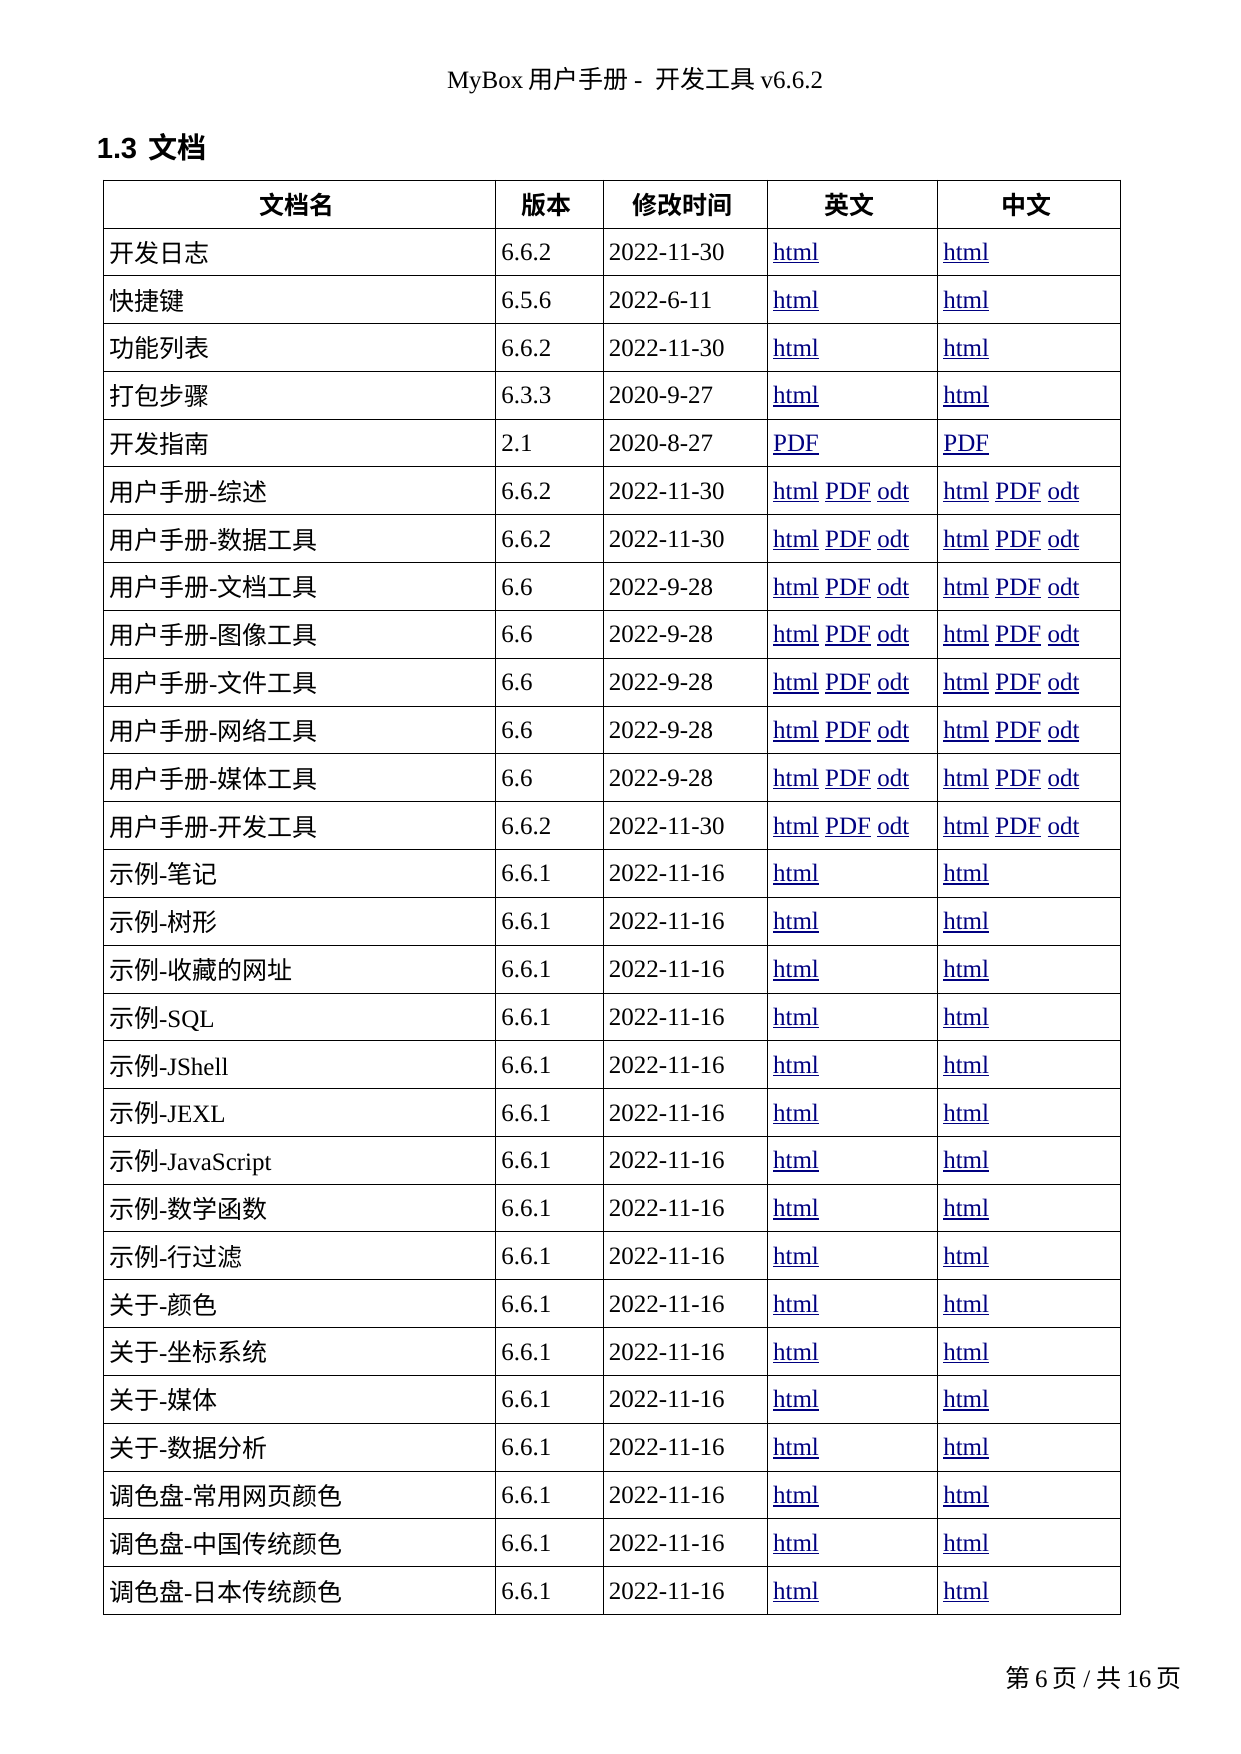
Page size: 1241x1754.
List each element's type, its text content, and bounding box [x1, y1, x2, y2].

table_cell 2022-11-16 [604, 994, 767, 1040]
table_cell 开发日志 [104, 229, 495, 275]
table_cell 示例-笔记 [104, 850, 495, 897]
table_cell html [768, 1232, 937, 1279]
table_cell 2022-11-30 [604, 229, 767, 275]
table_cell 用户手册-开发工具 [104, 802, 495, 849]
table_cell 示例-行过滤 [104, 1232, 495, 1279]
table_cell 6.6 [496, 611, 603, 658]
table_cell 2022-11-16 [604, 1328, 767, 1375]
table_cell html PDF odt [768, 707, 937, 753]
table_cell html [768, 994, 937, 1040]
table_cell html [938, 324, 1120, 371]
table_cell 2022-11-16 [604, 1137, 767, 1184]
table_cell 调色盘-日本传统颜色 [104, 1567, 495, 1614]
table_cell 2022-11-16 [604, 1280, 767, 1327]
table_cell html PDF odt [938, 707, 1120, 753]
table_cell html PDF odt [938, 611, 1120, 658]
table_cell html PDF odt [938, 659, 1120, 706]
table_cell html [938, 1328, 1120, 1375]
table_cell 6.6.1 [496, 850, 603, 897]
table_cell html [768, 1519, 937, 1566]
table_cell html PDF odt [938, 802, 1120, 849]
table_cell html PDF odt [938, 754, 1120, 801]
table_cell html [768, 1185, 937, 1231]
table_cell 2022-11-16 [604, 1185, 767, 1231]
table_cell 用户手册-综述 [104, 467, 495, 514]
table_cell 2022-11-16 [604, 1567, 767, 1614]
table_cell 用户手册-文档工具 [104, 563, 495, 610]
table_cell html [938, 1567, 1120, 1614]
table_cell html [768, 372, 937, 419]
table_cell 6.6.1 [496, 1280, 603, 1327]
table_cell 6.6.2 [496, 515, 603, 562]
table_cell html [768, 1280, 937, 1327]
table_cell html PDF odt [768, 611, 937, 658]
table_cell 6.6.1 [496, 994, 603, 1040]
table_cell 6.6.1 [496, 1472, 603, 1518]
table_cell 关于-数据分析 [104, 1424, 495, 1471]
table_cell html [938, 1424, 1120, 1471]
table_cell 6.6.1 [496, 1232, 603, 1279]
table_cell html [938, 898, 1120, 944]
table_cell 2022-11-16 [604, 1376, 767, 1423]
table_cell 2022-11-30 [604, 515, 767, 562]
table_cell 2022-11-16 [604, 1041, 767, 1088]
table_cell 6.6.1 [496, 1424, 603, 1471]
table_cell 6.5.6 [496, 276, 603, 323]
table_cell 2022-11-16 [604, 1519, 767, 1566]
table_cell html PDF odt [768, 802, 937, 849]
table_cell 2022-9-28 [604, 659, 767, 706]
table_cell 6.6 [496, 707, 603, 753]
table_cell 示例-JavaScript [104, 1137, 495, 1184]
table_cell 用户手册-文件工具 [104, 659, 495, 706]
table_cell html [768, 1567, 937, 1614]
table_cell 关于-媒体 [104, 1376, 495, 1423]
table_cell 2022-11-30 [604, 324, 767, 371]
table_cell html [938, 229, 1120, 275]
table_cell 用户手册-图像工具 [104, 611, 495, 658]
table_cell html PDF odt [768, 515, 937, 562]
table_cell 6.6.2 [496, 324, 603, 371]
table_cell html PDF odt [768, 754, 937, 801]
table_cell html [938, 994, 1120, 1040]
table_cell html [938, 850, 1120, 897]
table_cell 用户手册-网络工具 [104, 707, 495, 753]
table_cell html [938, 1089, 1120, 1136]
table_header 中文 [938, 181, 1120, 227]
table_cell 2020-9-27 [604, 372, 767, 419]
table_cell 2022-9-28 [604, 611, 767, 658]
table_cell 6.6.1 [496, 1041, 603, 1088]
table_cell 2022-11-30 [604, 467, 767, 514]
table_cell 调色盘-中国传统颜色 [104, 1519, 495, 1566]
table_cell 2022-6-11 [604, 276, 767, 323]
table_cell html [938, 1519, 1120, 1566]
table_cell 示例-SQL [104, 994, 495, 1040]
table_cell html [768, 324, 937, 371]
table_cell 6.6.2 [496, 467, 603, 514]
table_cell 6.6.1 [496, 898, 603, 944]
table_cell 2.1 [496, 420, 603, 466]
table_cell html [768, 1472, 937, 1518]
table_cell 示例-JEXL [104, 1089, 495, 1136]
table_cell PDF [938, 420, 1120, 466]
table_cell html PDF odt [768, 659, 937, 706]
table_cell 快捷键 [104, 276, 495, 323]
table_cell 6.6.1 [496, 1328, 603, 1375]
table_header 文档名 [104, 181, 495, 227]
table_cell 2022-9-28 [604, 754, 767, 801]
table_cell 调色盘-常用网页颜色 [104, 1472, 495, 1518]
table_cell html [938, 1041, 1120, 1088]
table_cell 6.6 [496, 754, 603, 801]
table_cell html [768, 1137, 937, 1184]
table_cell 2022-9-28 [604, 707, 767, 753]
table_cell 示例-树形 [104, 898, 495, 944]
table_cell 6.6.1 [496, 1089, 603, 1136]
table_cell html [768, 946, 937, 992]
table_cell PDF [768, 420, 937, 466]
table_cell 用户手册-数据工具 [104, 515, 495, 562]
table_cell html [768, 1424, 937, 1471]
table_cell html [768, 898, 937, 944]
table_header 英文 [768, 181, 937, 227]
table_cell 关于-坐标系统 [104, 1328, 495, 1375]
table_cell 2022-11-16 [604, 946, 767, 992]
table_header 修改时间 [604, 181, 767, 227]
table_cell html [938, 1185, 1120, 1231]
table_cell 2020-8-27 [604, 420, 767, 466]
table_cell 6.6.1 [496, 946, 603, 992]
table_cell html [938, 946, 1120, 992]
table_cell 6.6.1 [496, 1567, 603, 1614]
table_cell html PDF odt [938, 515, 1120, 562]
table_cell html PDF odt [768, 467, 937, 514]
table_cell 2022-11-16 [604, 898, 767, 944]
table_cell 6.6.1 [496, 1185, 603, 1231]
table_cell 6.6.2 [496, 802, 603, 849]
table_cell 打包步骤 [104, 372, 495, 419]
table_cell html [768, 1089, 937, 1136]
table_cell 开发指南 [104, 420, 495, 466]
table_cell 2022-11-16 [604, 850, 767, 897]
table_cell html [768, 229, 937, 275]
table_cell 2022-11-30 [604, 802, 767, 849]
table_cell html [938, 1376, 1120, 1423]
table_cell html [938, 1232, 1120, 1279]
table_cell 6.6.1 [496, 1519, 603, 1566]
table_cell 功能列表 [104, 324, 495, 371]
table_cell 6.6.1 [496, 1137, 603, 1184]
table_cell html [938, 276, 1120, 323]
table_cell 6.3.3 [496, 372, 603, 419]
table_cell html [938, 1137, 1120, 1184]
subtitle 文档 [88, 125, 1181, 167]
table_header 版本 [496, 181, 603, 227]
table_cell html [768, 850, 937, 897]
table_cell html [938, 1280, 1120, 1327]
table_cell 6.6 [496, 659, 603, 706]
table_cell 示例-收藏的网址 [104, 946, 495, 992]
table_cell 用户手册-媒体工具 [104, 754, 495, 801]
table_cell 示例-数学函数 [104, 1185, 495, 1231]
table_cell 2022-11-16 [604, 1424, 767, 1471]
table_cell 6.6.2 [496, 229, 603, 275]
table_cell 2022-11-16 [604, 1089, 767, 1136]
table_cell 6.6.1 [496, 1376, 603, 1423]
table_cell 6.6 [496, 563, 603, 610]
table_cell html [768, 1376, 937, 1423]
table_cell 2022-9-28 [604, 563, 767, 610]
table_cell html [938, 372, 1120, 419]
table_cell html [768, 276, 937, 323]
table_cell html [768, 1328, 937, 1375]
table_cell 2022-11-16 [604, 1472, 767, 1518]
table_cell 关于-颜色 [104, 1280, 495, 1327]
table_cell html PDF odt [938, 467, 1120, 514]
table_cell 示例-JShell [104, 1041, 495, 1088]
table_cell 2022-11-16 [604, 1232, 767, 1279]
table_cell html [938, 1472, 1120, 1518]
table_cell html PDF odt [768, 563, 937, 610]
table_cell html [768, 1041, 937, 1088]
table_cell html PDF odt [938, 563, 1120, 610]
